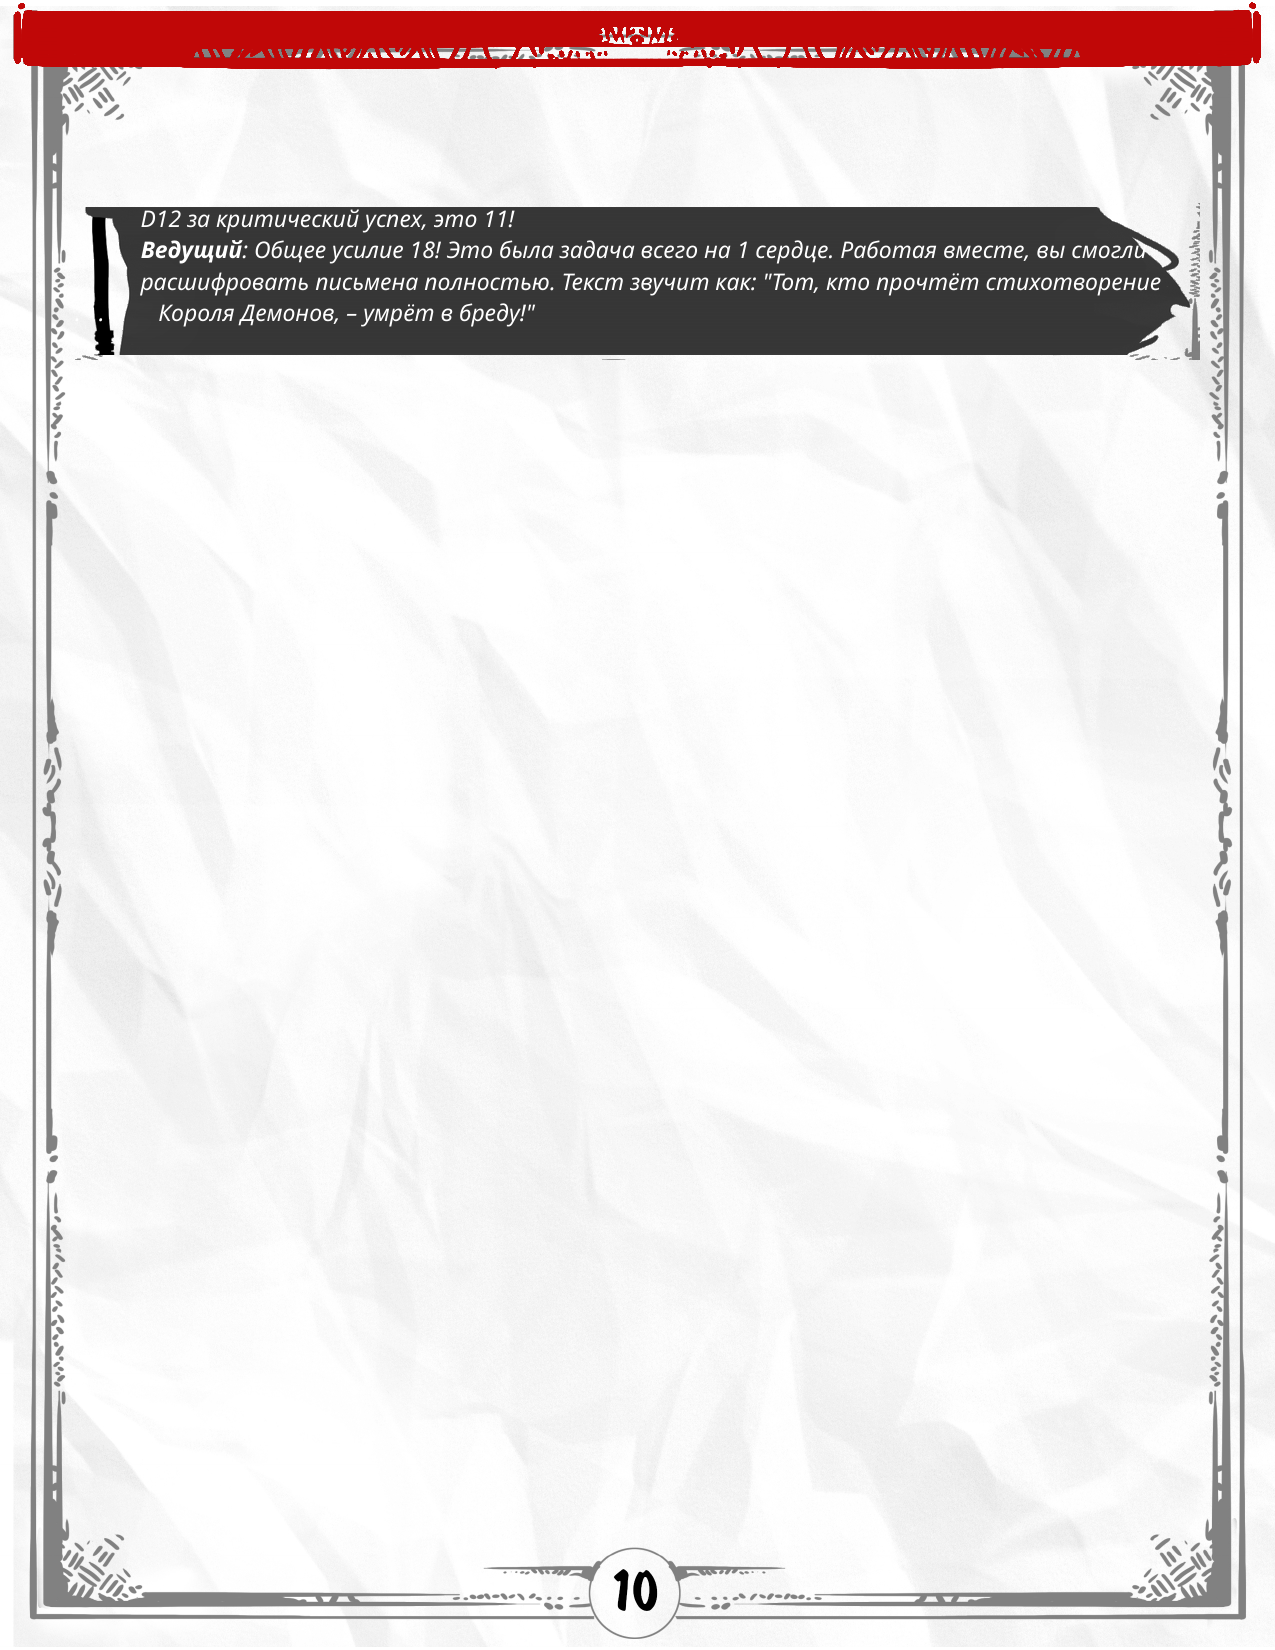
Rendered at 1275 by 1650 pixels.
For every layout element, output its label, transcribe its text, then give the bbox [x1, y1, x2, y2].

picture [0, 0, 1275, 1647]
text . D12 за критический успех, это 11! Ведущий: Общее усилие 18! Это была задача всего на 1 сердце. Работая вместе, вы смогли . расшифровать письмена полностью. Текст звучит как: "Тот, кто прочтёт стихотворение . . Короля Демонов, – умрёт в бреду!" [75, 203, 1200, 359]
